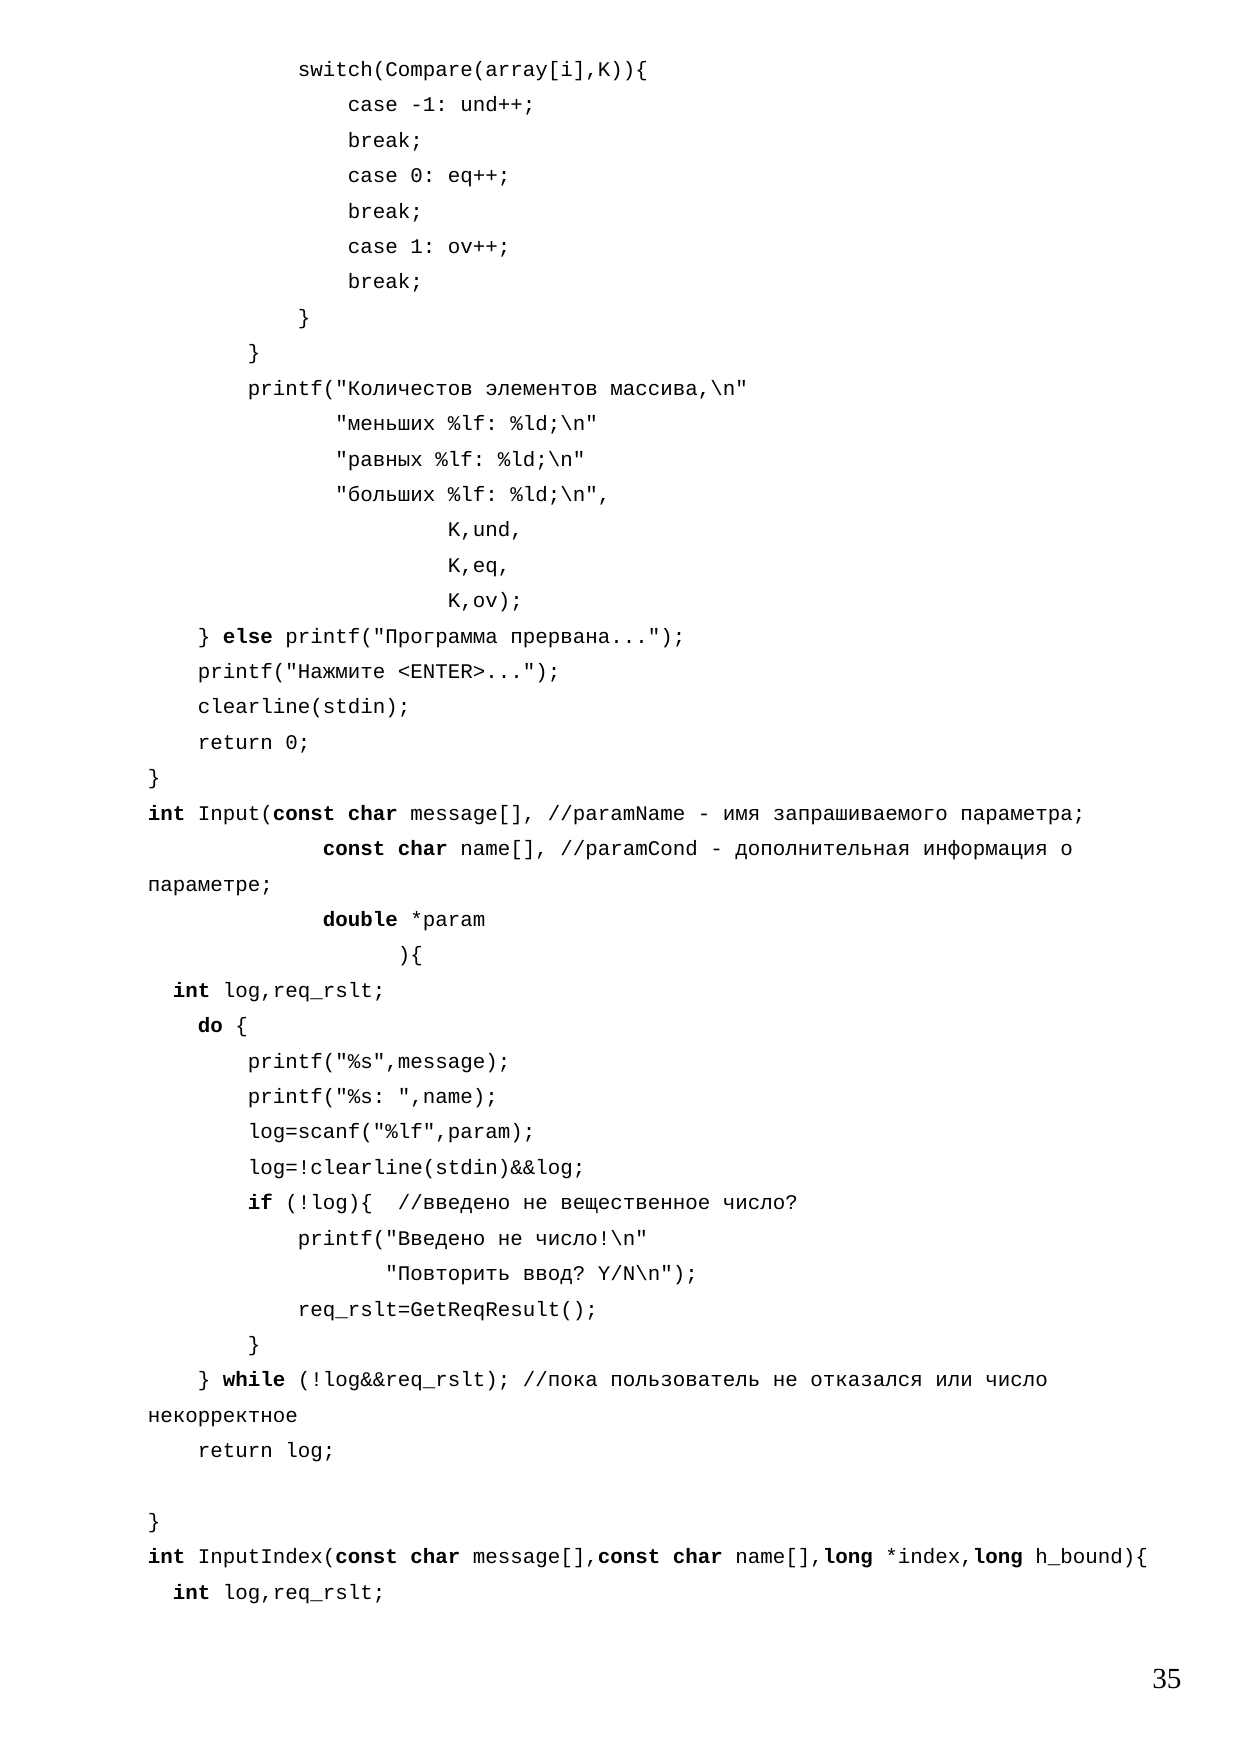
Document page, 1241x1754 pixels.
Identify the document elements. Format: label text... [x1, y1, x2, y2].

text case -1: und++; [148, 94, 1181, 118]
text break; [148, 201, 1181, 224]
text req_rslt=GetReqResult(); [148, 1299, 1181, 1322]
text } [148, 767, 1181, 791]
text ){ [148, 944, 1181, 968]
text int Input(const char message[], //paramName - имя запрашиваемого параметра; [148, 803, 1181, 826]
text do { [148, 1015, 1181, 1039]
text break; [148, 272, 1181, 295]
text } while (!log&&req_rslt); //пока пользователь не отказался или число некорректное [148, 1369, 1181, 1428]
text if (!log){ //введено не вещественное число? [148, 1192, 1181, 1216]
text clearline(stdin); [148, 697, 1181, 720]
text } [148, 1334, 1181, 1358]
text "больших %lf: %ld;\n", [148, 484, 1181, 508]
text } [148, 342, 1181, 366]
text } else printf("Программа прервана..."); [148, 626, 1181, 649]
text int log,req_rslt; [148, 1582, 1181, 1606]
text int log,req_rslt; [148, 980, 1181, 1003]
text log=!clearline(stdin)&&log; [148, 1157, 1181, 1181]
text int InputIndex(const char message[],const char name[],long *index,long h_bound){ [148, 1547, 1181, 1570]
text double *param [148, 909, 1181, 933]
text log=scanf("%lf",param); [148, 1122, 1181, 1145]
text switch(Compare(array[i],K)){ [148, 59, 1181, 83]
text printf("%s",message); [148, 1051, 1181, 1074]
text "меньших %lf: %ld;\n" [148, 413, 1181, 437]
text return 0; [148, 732, 1181, 756]
text } [148, 307, 1181, 331]
text printf("%s: ",name); [148, 1086, 1181, 1110]
text "равных %lf: %ld;\n" [148, 449, 1181, 472]
text "Повторить ввод? Y/N\n"); [148, 1263, 1181, 1287]
text return log; [148, 1440, 1181, 1464]
text case 1: ov++; [148, 236, 1181, 260]
text K,eq, [148, 555, 1181, 578]
text const char name[], //paramCond - дополнительная информация о параметре; [148, 838, 1181, 897]
text case 0: eq++; [148, 165, 1181, 189]
text } [148, 1511, 1181, 1535]
text printf("Нажмите <ENTER>..."); [148, 661, 1181, 685]
text K,und, [148, 519, 1181, 543]
text K,ov); [148, 590, 1181, 614]
text printf("Введено не число!\n" [148, 1228, 1181, 1251]
text break; [148, 130, 1181, 153]
text printf("Количестов элементов массива,\n" [148, 378, 1181, 401]
